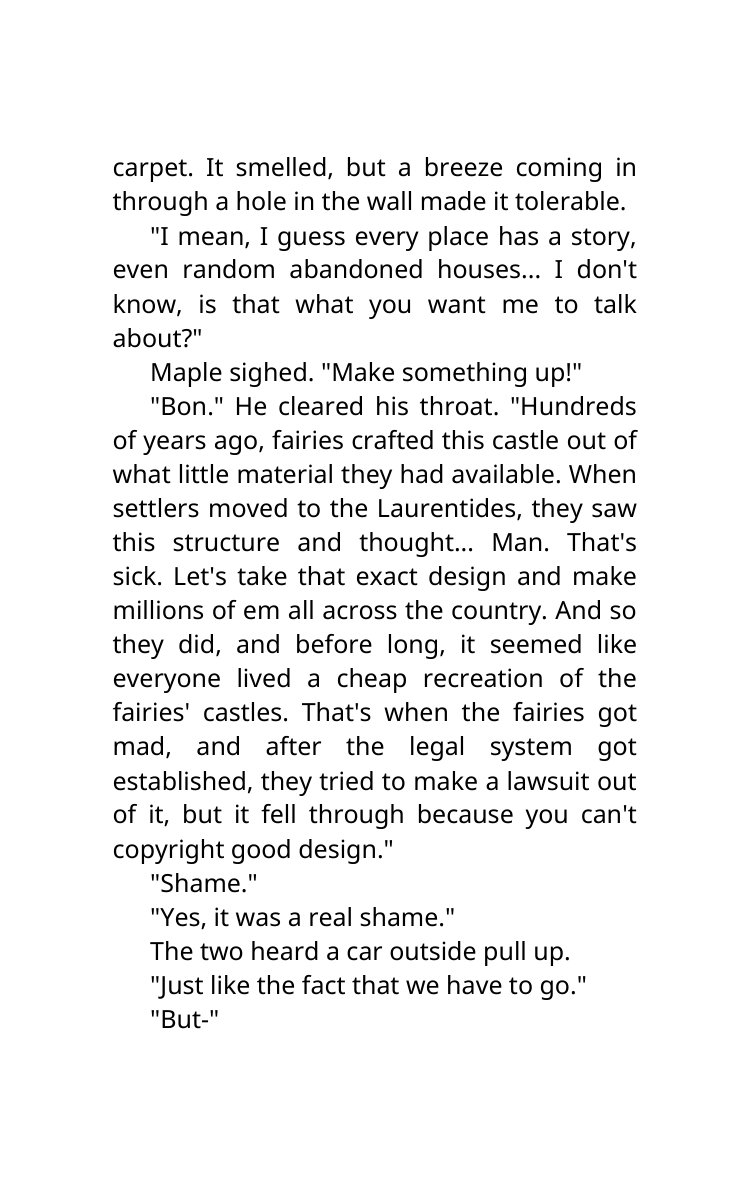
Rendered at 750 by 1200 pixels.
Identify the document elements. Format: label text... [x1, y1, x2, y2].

text carpet. It smelled, but a breeze coming in through a hole in the wall made it tolerable. [112, 150, 637, 218]
text Maple sighed. "Make something up!" [112, 354, 637, 388]
text "Yes, it was a real shame." [112, 899, 637, 933]
text "Just like the fact that we have to go." [112, 967, 637, 1002]
text "I mean, I guess every place has a story, even random abandoned houses... I don't know, is that what you want me to talk about?" [112, 218, 637, 354]
text The two heard a car outside pull up. [112, 933, 637, 967]
text "But-" [112, 1002, 637, 1036]
text "Shame." [112, 865, 637, 899]
text "Bon." He cleared his throat. "Hundreds of years ago, fairies crafted this castle out of what little material they had available. When settlers moved to the Laurentides, they saw this structure and thought... Man. That's sick. Let's take that exact design and make millions of em all across the country. And so they did, and before long, it seemed like everyone lived a cheap recreation of the fairies' castles. That's when the fairies got mad, and after the legal system got established, they tried to make a lawsuit out of it, but it fell through because you can't copyright good design." [112, 388, 637, 865]
